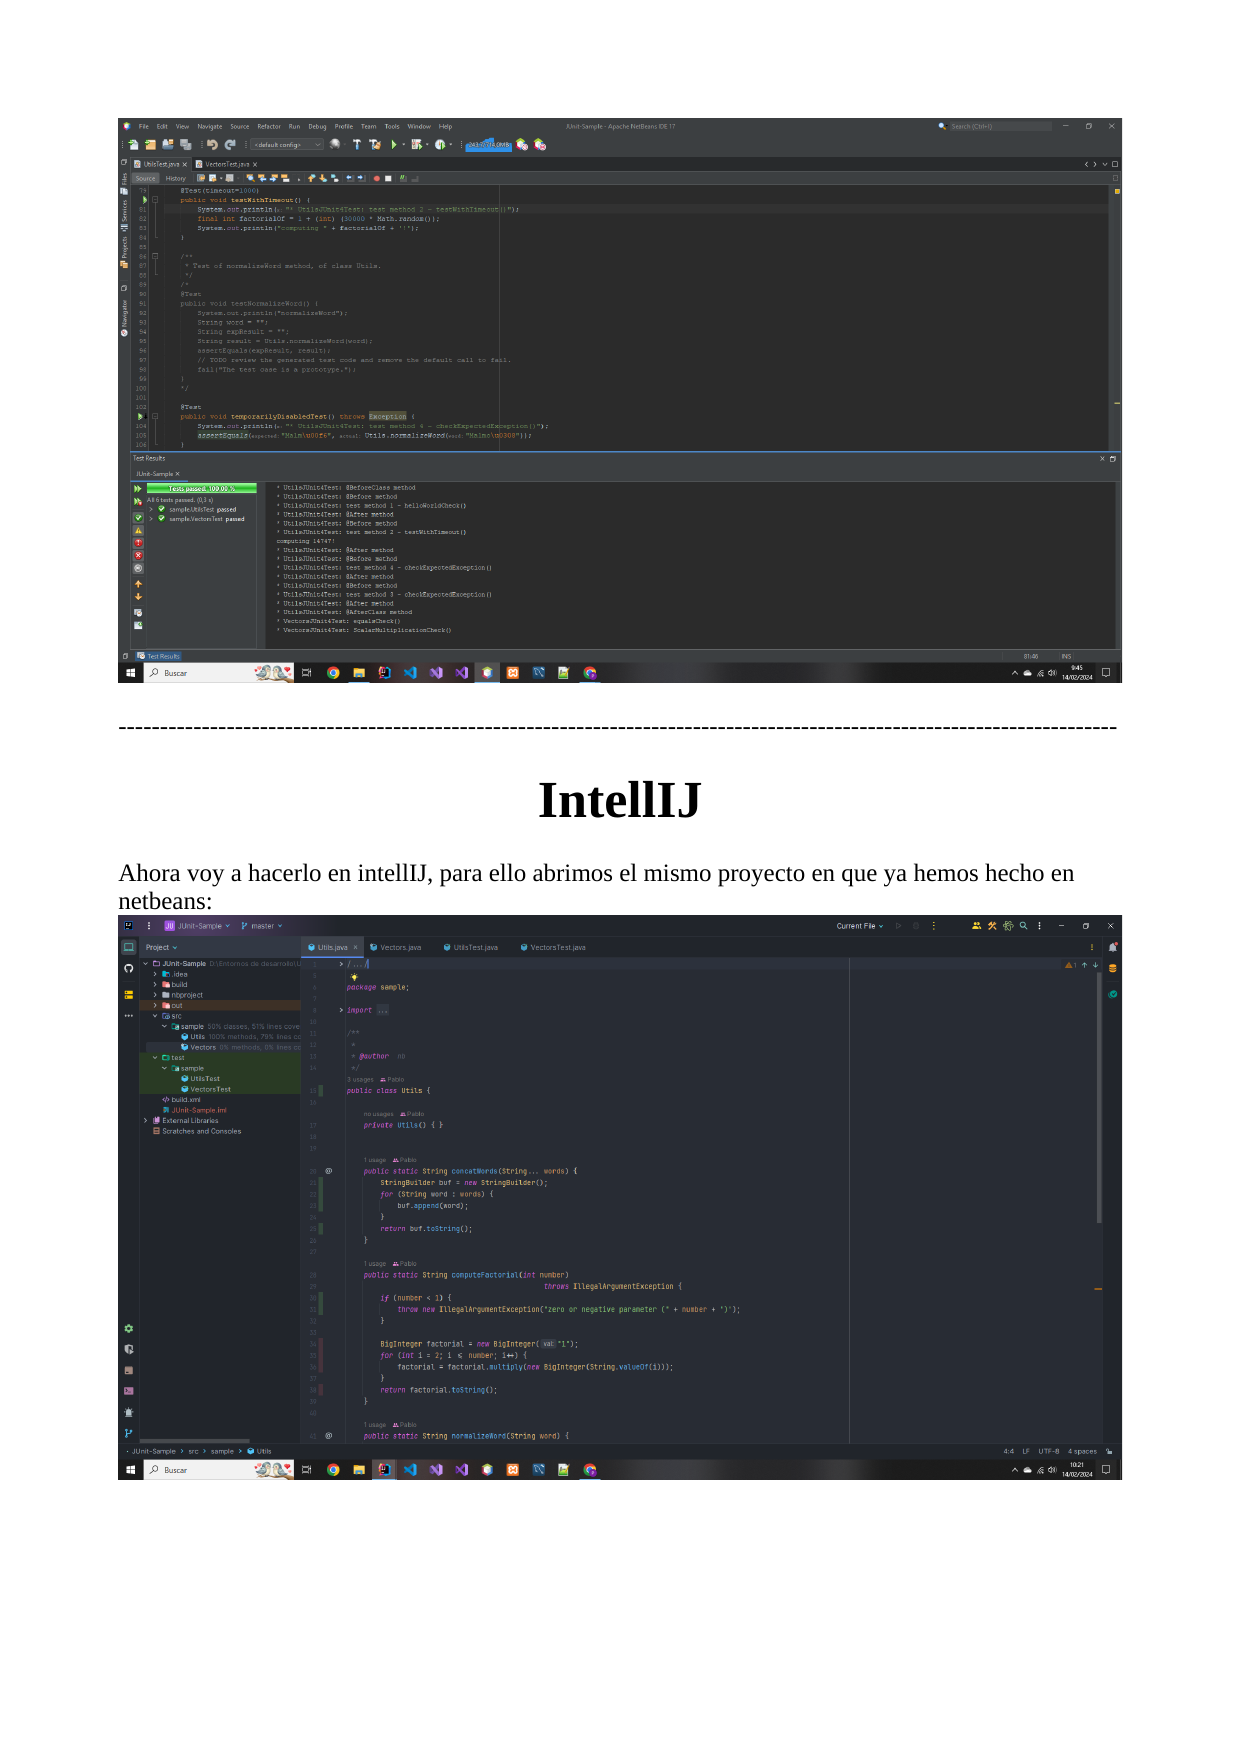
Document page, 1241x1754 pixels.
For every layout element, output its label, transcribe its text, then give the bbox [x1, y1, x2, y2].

text IntellIJ [118, 769, 1122, 829]
text Ahora voy a hacerlo en intellIJ, para ello abrimos el mismo proyecto en que ya hemos hecho en netbeans: [118, 858, 1122, 915]
picture [118, 915, 1123, 1480]
picture [118, 118, 1123, 683]
text ------------------------------------------------------------------------------------------------------------------------ [118, 711, 1122, 740]
